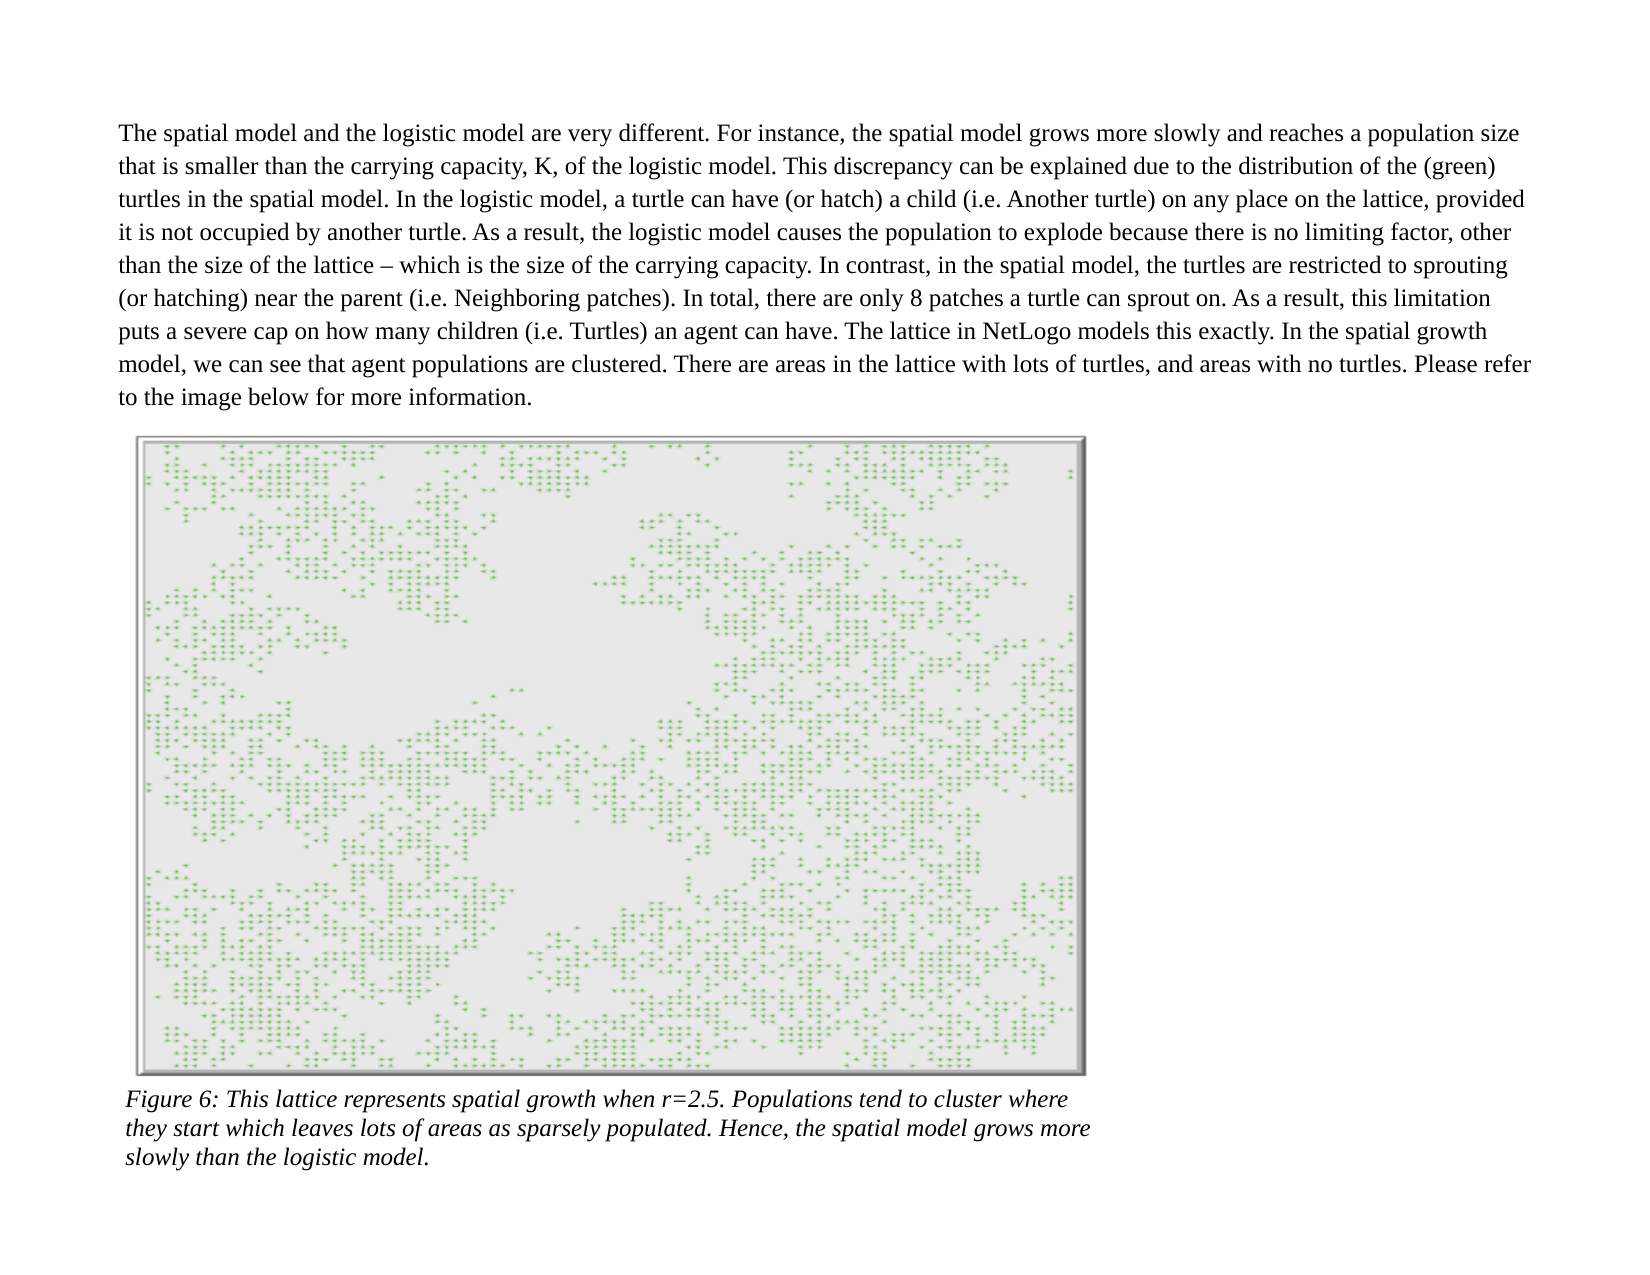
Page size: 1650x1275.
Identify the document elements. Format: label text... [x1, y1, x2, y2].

picture [125, 431, 1096, 1084]
text The spatial model and the logistic model are very different. For instance, the spatial model grows more slowly and reaches a population size that is smaller than the carrying capacity, K, of the logistic model. This discrepancy can be explained due to the distribution of the (green) turtles in the spatial model. In the logistic model, a turtle can have (or hatch) a child (i.e. Another turtle) on any place on the lattice, provided it is not occupied by another turtle. As a result, the logistic model causes the population to explode because there is no limiting factor, other than the size of the lattice – which is the size of the carrying capacity. In contrast, in the spatial model, the turtles are restricted to sprouting (or hatching) near the parent (i.e. Neighboring patches). In total, there are only 8 patches a turtle can sprout on. As a result, this limitation puts a severe cap on how many children (i.e. Turtles) an agent can have. The lattice in NetLogo models this exactly. In the spatial growth model, we can see that agent populations are clustered. There are areas in the lattice with lots of turtles, and areas with no turtles. Please refer to the image below for more information. [118, 118, 1532, 411]
text Figure 6: This lattice represents spatial growth when r=2.5. Populations tend to cluster where they start which leaves lots of areas as sparsely populated. Hence, the spatial model grows more slowly than the logistic model. [125, 1084, 1096, 1170]
